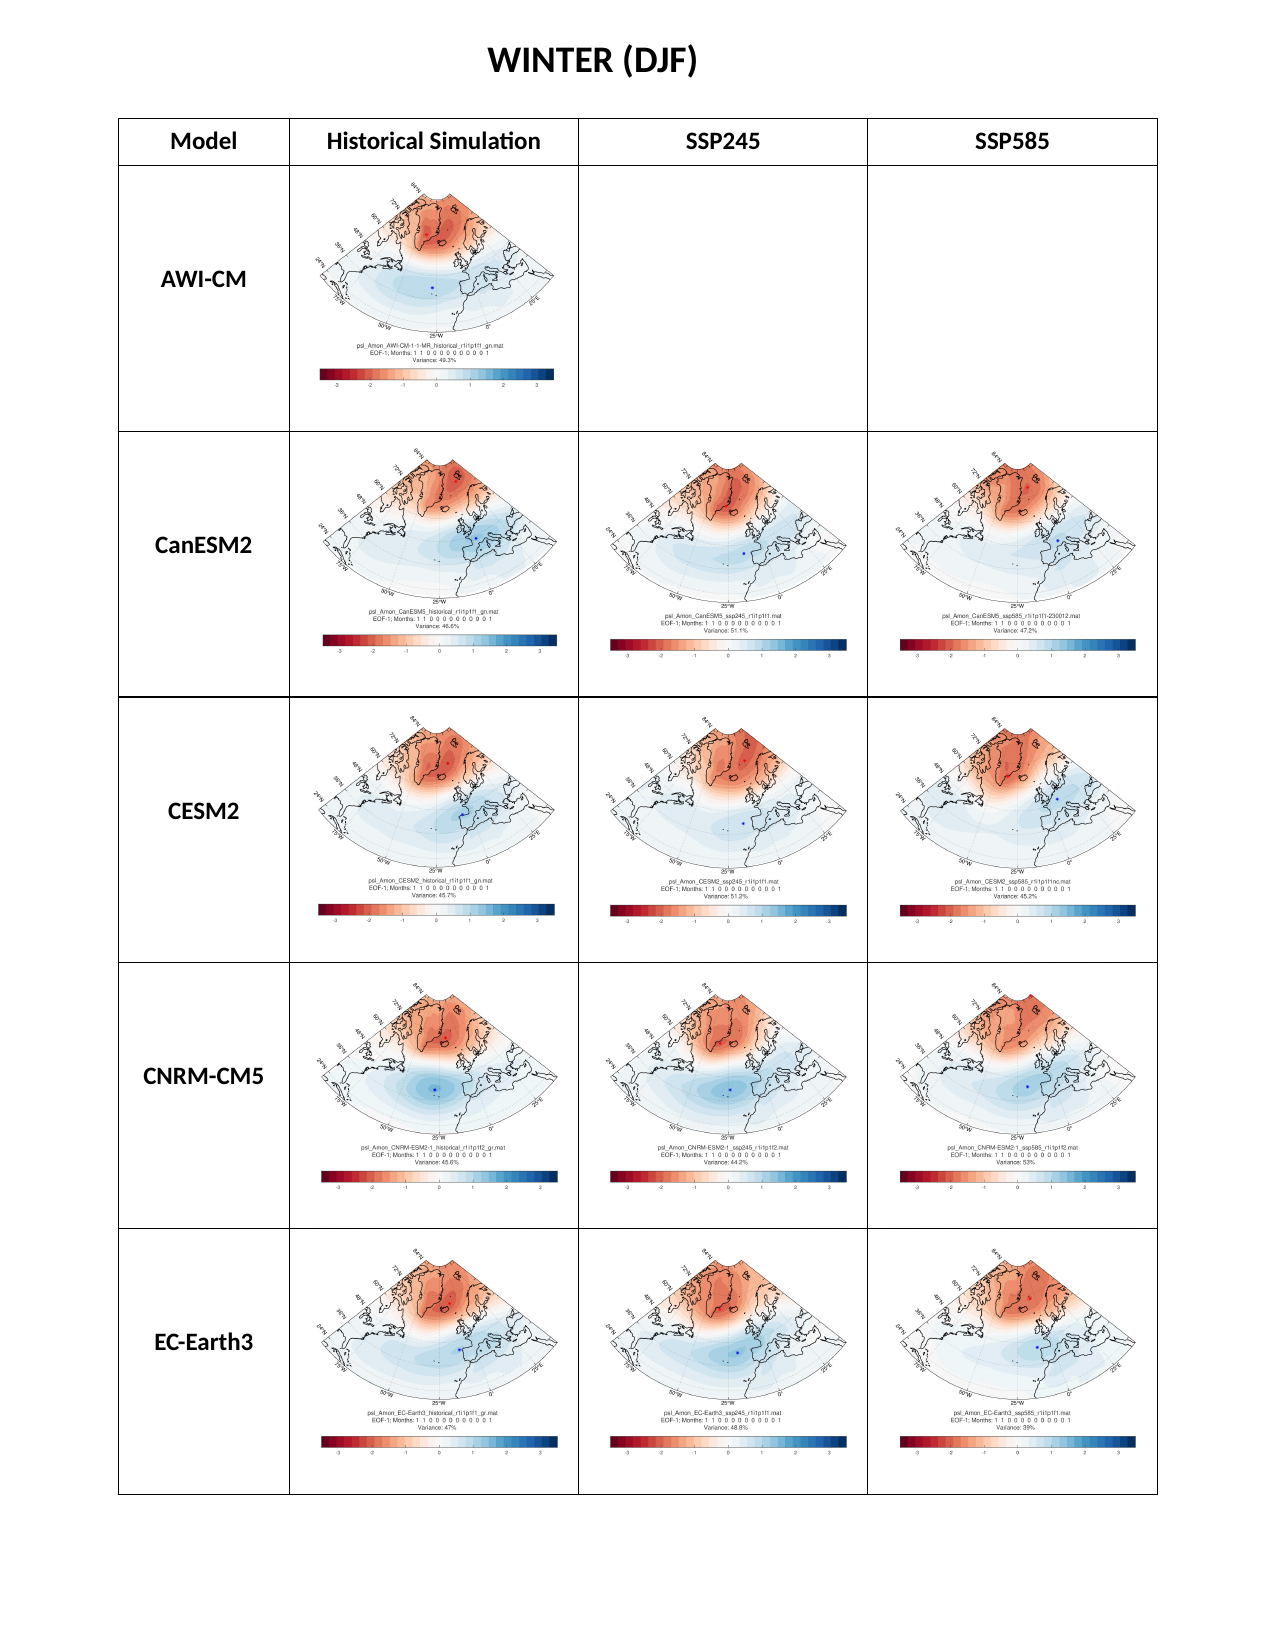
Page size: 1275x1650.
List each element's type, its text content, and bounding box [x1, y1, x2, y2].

table_cell CESM2 [119, 698, 289, 962]
picture [883, 703, 1142, 962]
table_cell [579, 432, 867, 696]
picture [594, 703, 853, 962]
picture [304, 1234, 563, 1493]
picture [306, 434, 563, 691]
picture [594, 968, 853, 1227]
table_cell [290, 166, 578, 431]
table_cell [290, 1229, 578, 1494]
table_cell CNRM-CM5 [119, 963, 289, 1228]
table_cell [868, 166, 1157, 431]
picture [303, 168, 560, 425]
picture [304, 968, 563, 1227]
table_cell EC-Earth3 [119, 1229, 289, 1494]
picture [883, 968, 1142, 1227]
table_header SSP585 [868, 119, 1157, 165]
table_cell [290, 432, 578, 696]
picture [594, 437, 853, 696]
table_cell [868, 1229, 1157, 1494]
picture [302, 702, 560, 961]
table_cell [579, 963, 867, 1228]
table_cell AWI-CM [119, 166, 289, 431]
picture [883, 1234, 1142, 1493]
table_cell [290, 963, 578, 1228]
table_cell [290, 698, 578, 962]
table_cell CanESM2 [119, 432, 289, 696]
table_cell [868, 698, 1157, 962]
table_cell [579, 166, 867, 431]
table_cell [868, 432, 1157, 696]
picture [594, 1234, 853, 1493]
picture [883, 437, 1142, 696]
table_header Historical Simulation [290, 119, 578, 165]
table_cell [868, 963, 1157, 1228]
table_header SSP245 [579, 119, 867, 165]
table_cell [579, 1229, 867, 1494]
table_header Model [119, 119, 289, 165]
table_cell [579, 698, 867, 962]
